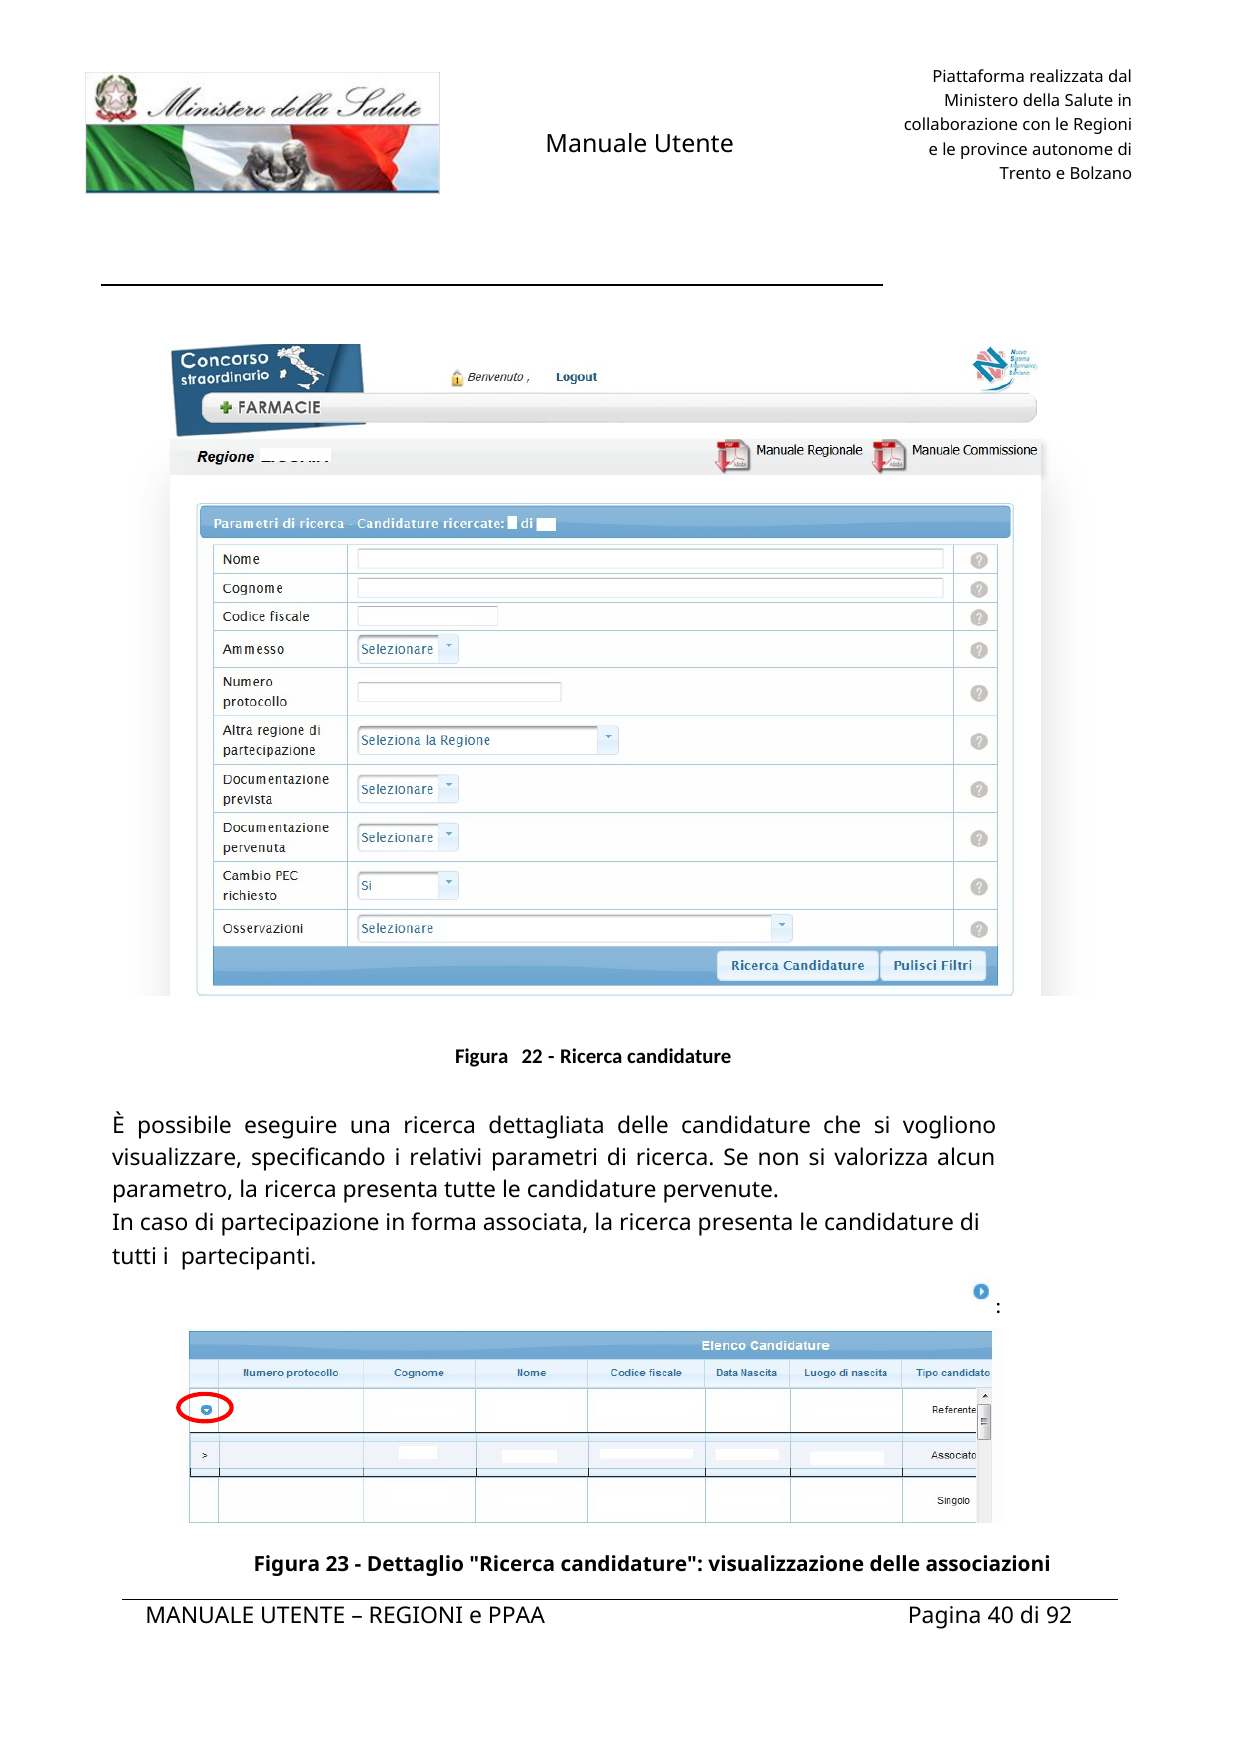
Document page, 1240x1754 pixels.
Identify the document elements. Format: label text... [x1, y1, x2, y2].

text In caso di partecipazione in forma associata, la ricerca presenta le candidature di [112, 1206, 1069, 1238]
text Figura 23 - Dettaglio "Ricerca candidature": visualizzazione delle associazioni [253, 1273, 1078, 1577]
text tutti i partecipanti. [112, 1240, 1069, 1271]
text È possibile eseguire una ricerca dettagliata delle candidature che si vogliono visualizzare, specificando i relativi parametri di ricerca. Se non si valorizza alcun parametro, la ricerca presenta tutte le candidature pervenute. [112, 1109, 997, 1204]
